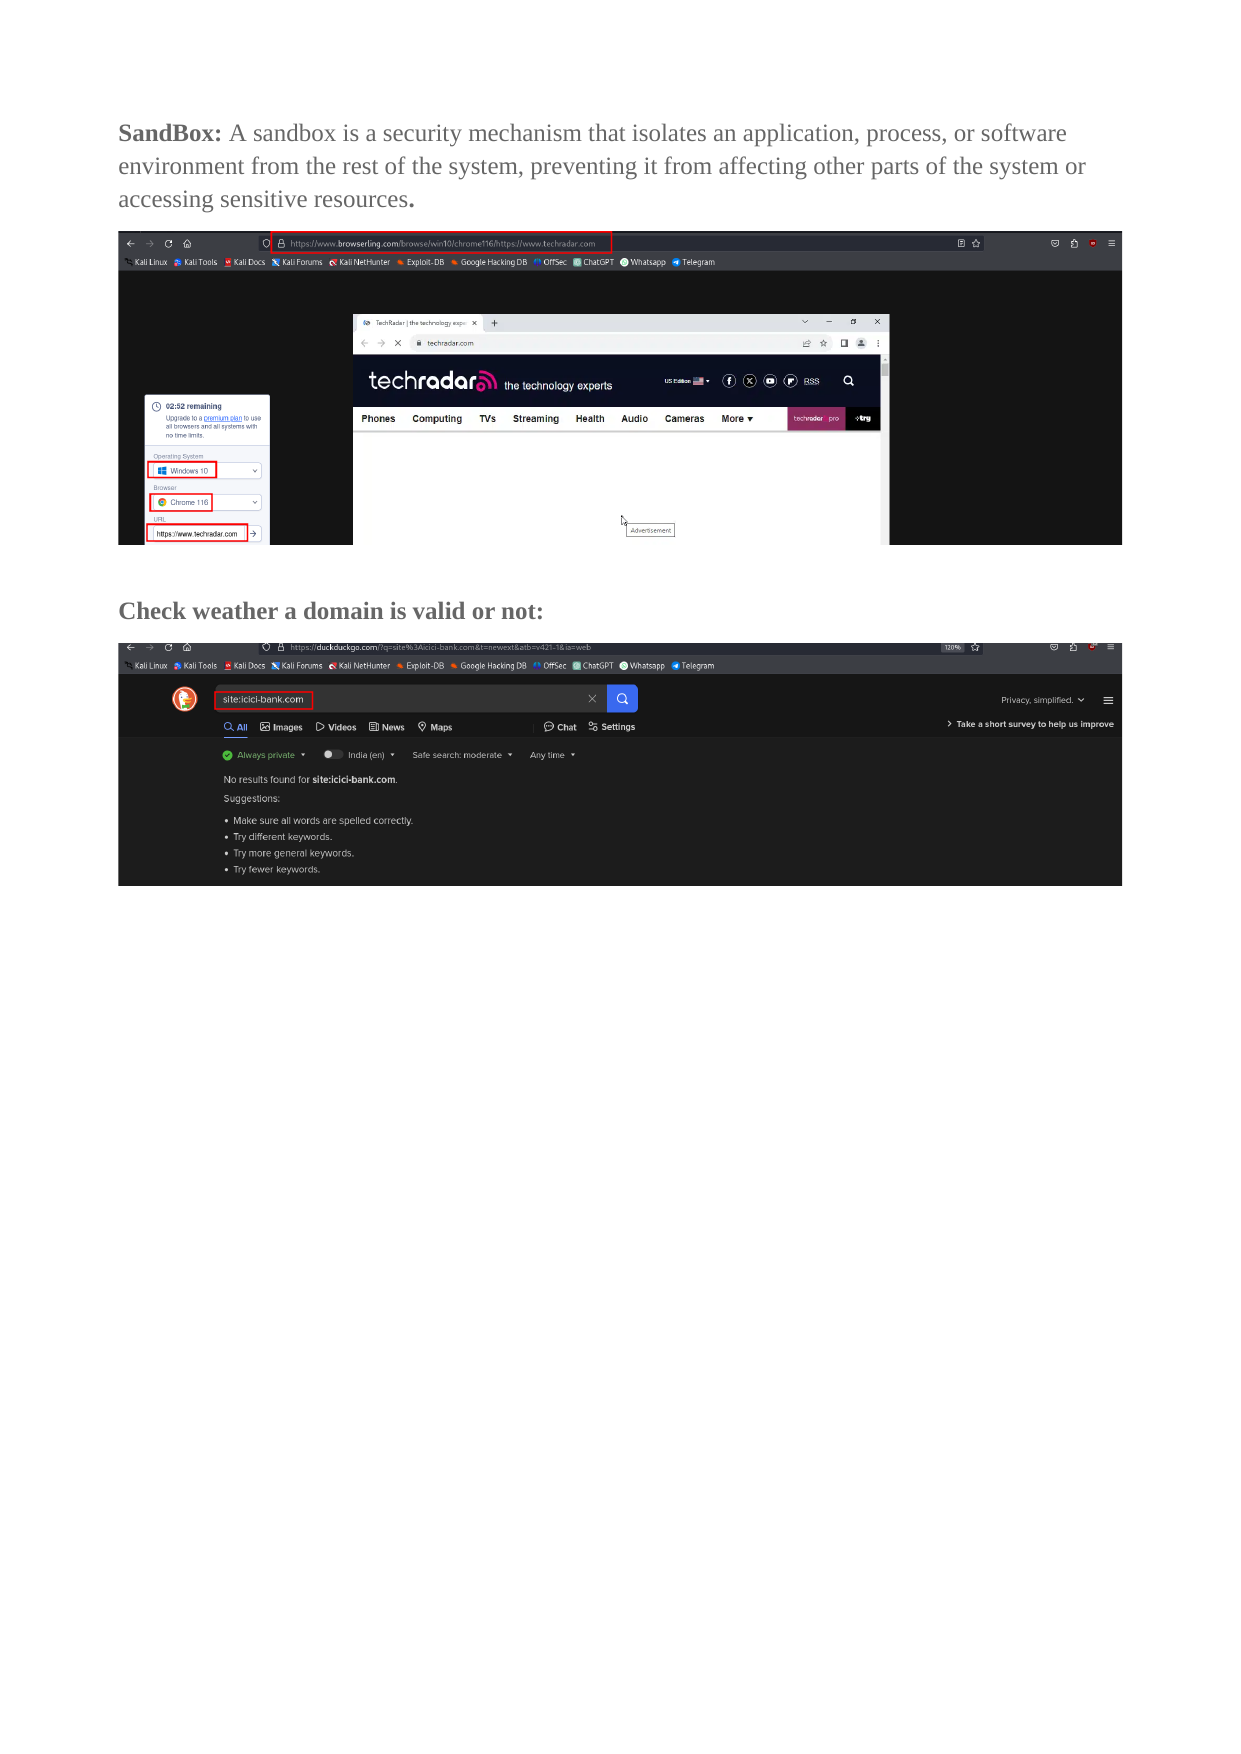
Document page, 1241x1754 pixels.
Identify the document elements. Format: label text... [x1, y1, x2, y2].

text SandBox: A sandbox is a security mechanism that isolates an application, process, or software environment from the rest of the system, preventing it from affecting other parts of the system or accessing sensitive resources. [118, 118, 1122, 213]
text Check weather a domain is valid or not: [118, 596, 1122, 625]
picture [118, 643, 1123, 886]
picture [118, 231, 1123, 545]
